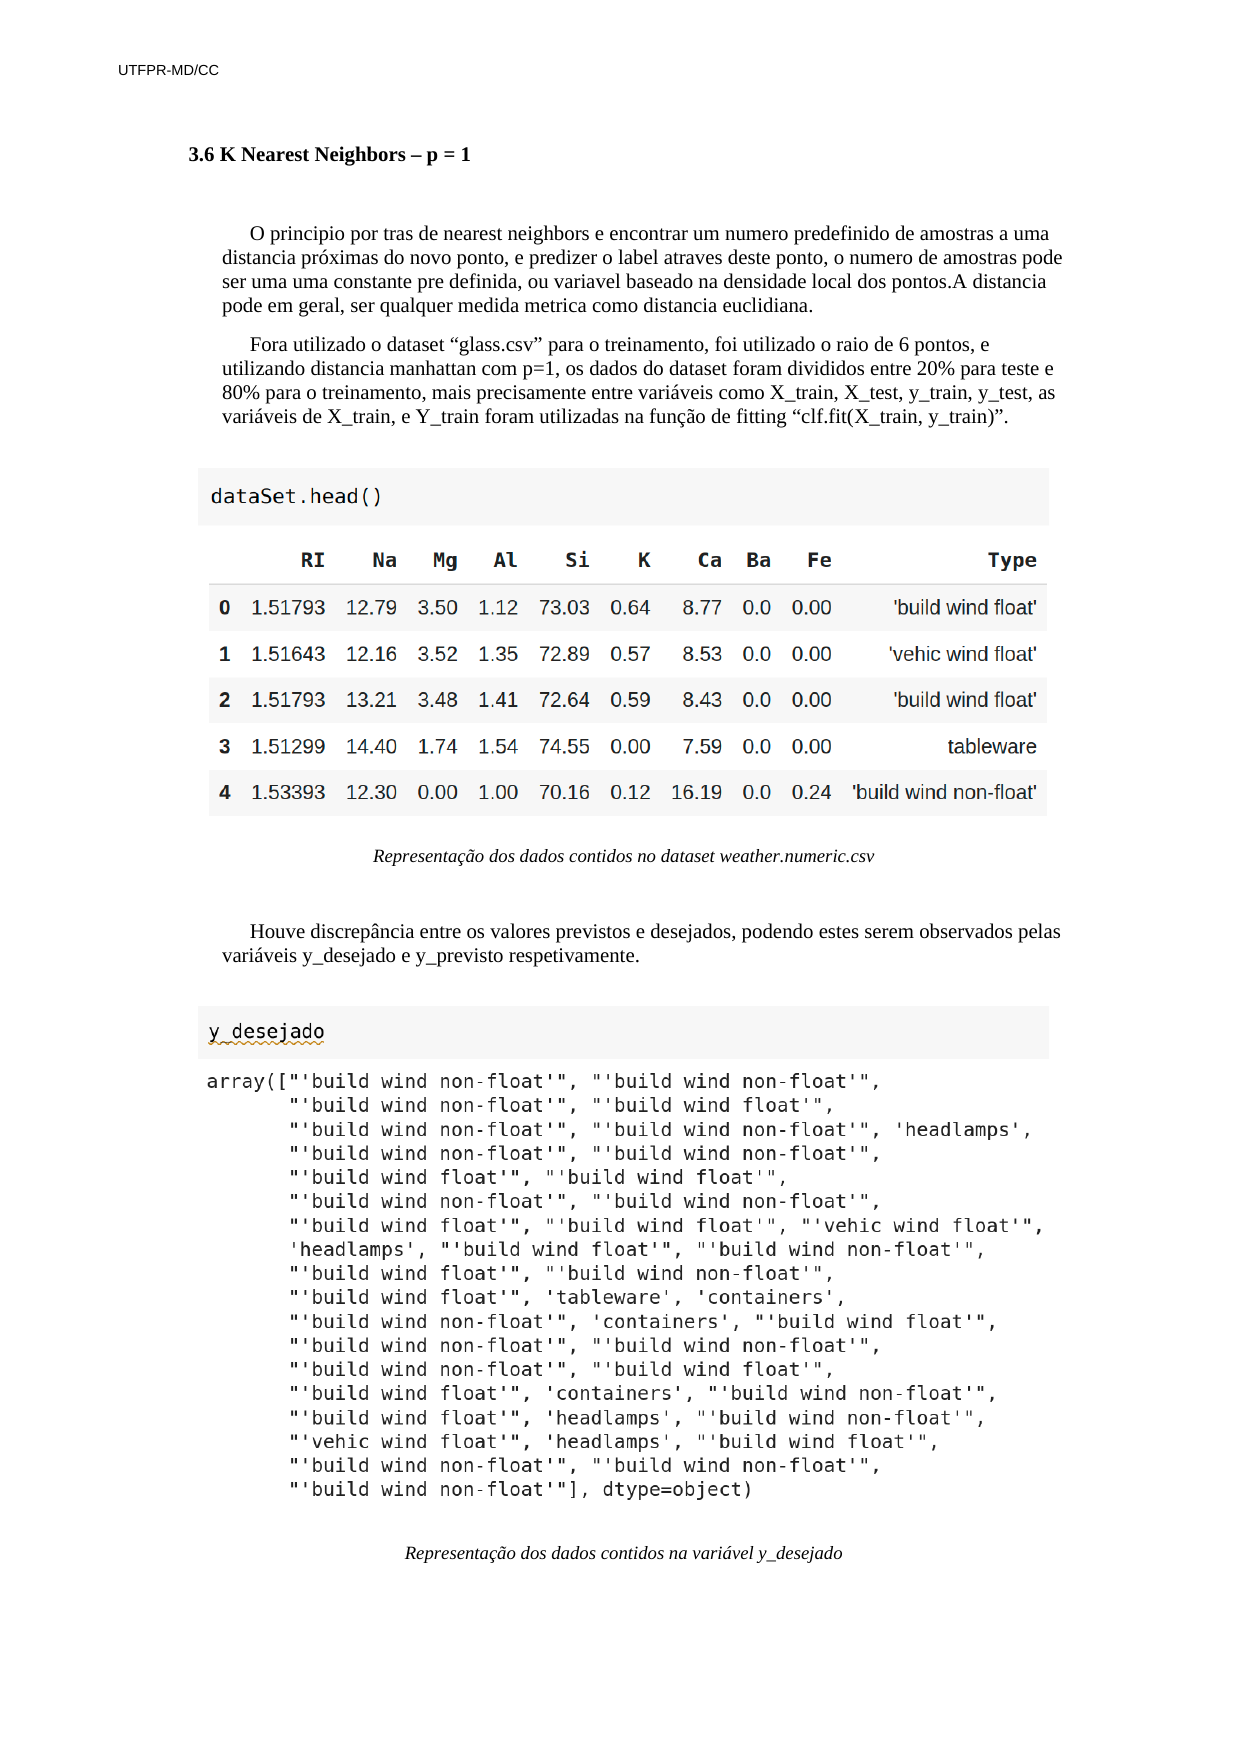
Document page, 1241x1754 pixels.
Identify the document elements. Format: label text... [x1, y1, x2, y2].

picture [198, 468, 1050, 830]
subtitle Representação dos dados contidos na variável y_desejado [174, 1022, 1073, 1563]
subtitle Houve discrepância entre os valores previstos e desejados, podendo estes serem observados pelas variáveis y_desejado e y_previsto respetivamente. [222, 919, 1073, 967]
subtitle 3.6 K Nearest Neighbors – p = 1 [188, 142, 1073, 166]
subtitle Fora utilizado o dataset “glass.csv” para o treinamento, foi utilizado o raio de 6 pontos, e utilizando distancia manhattan com p=1, os dados do dataset foram divididos entre 20% para teste e 80% para o treinamento, mais precisamente entre variáveis como X_train, X_test, y_train, y_test, as variáveis de X_train, e Y_train foram utilizadas na função de fitting “clf.fit(X_train, y_train)”. [222, 332, 1073, 428]
picture [198, 1006, 1050, 1527]
subtitle O principio por tras de nearest neighbors e encontrar um numero predefinido de amostras a uma distancia próximas do novo ponto, e predizer o label atraves deste ponto, o numero de amostras pode ser uma uma constante pre definida, ou variavel baseado na densidade local dos pontos.A distancia pode em geral, ser qualquer medida metrica como distancia euclidiana. [222, 221, 1073, 317]
subtitle Representação dos dados contidos no dataset weather.numeric.csv [174, 483, 1073, 866]
